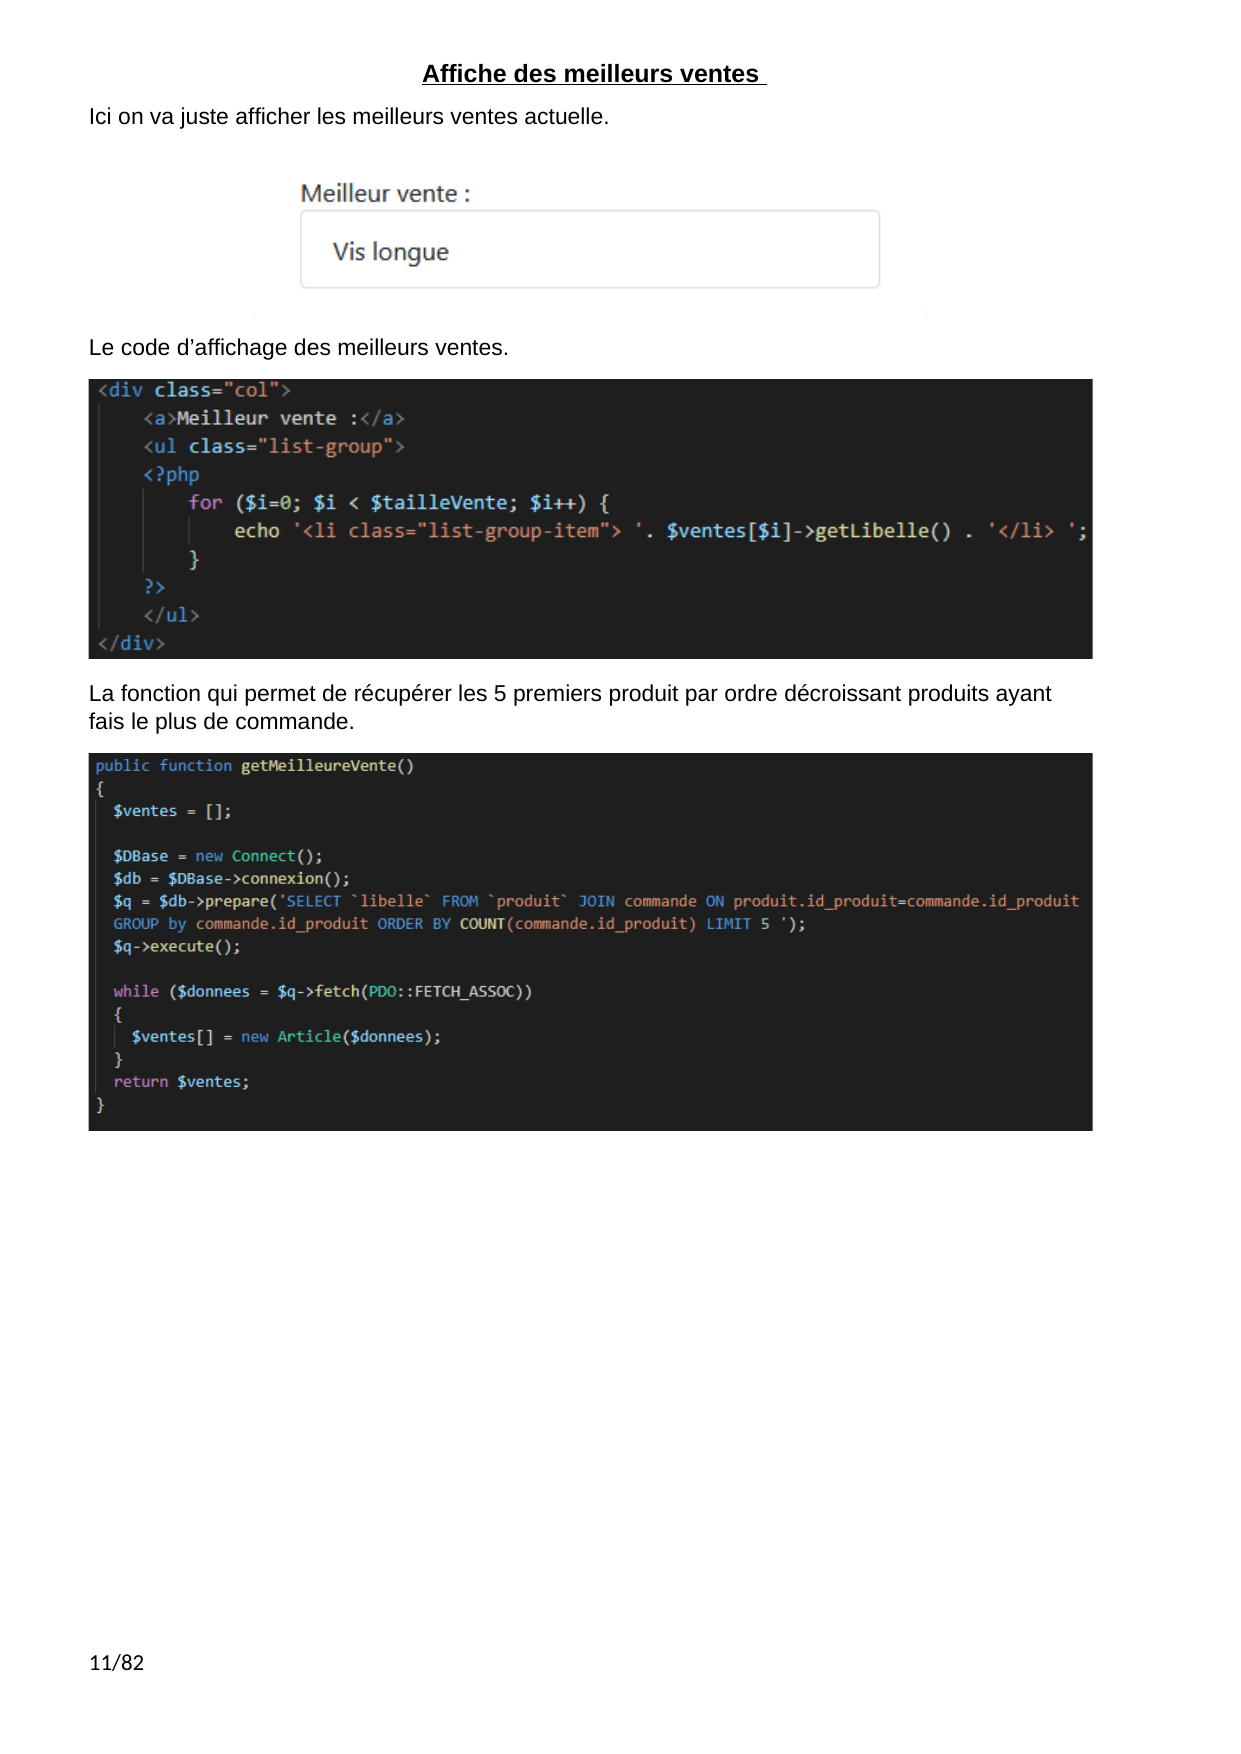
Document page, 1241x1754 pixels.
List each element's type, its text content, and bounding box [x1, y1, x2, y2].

subtitle Affiche des meilleurs ventes [89, 59, 1092, 88]
text Ici on va juste afficher les meilleurs ventes actuelle. [89, 103, 1092, 129]
picture [252, 147, 929, 314]
picture [88, 753, 1093, 1131]
text La fonction qui permet de récupérer les 5 premiers produit par ordre décroissant produits ayant fais le plus de commande. [89, 659, 1092, 734]
text Le code d’affichage des meilleurs ventes. [89, 148, 1092, 361]
picture [88, 379, 1093, 659]
